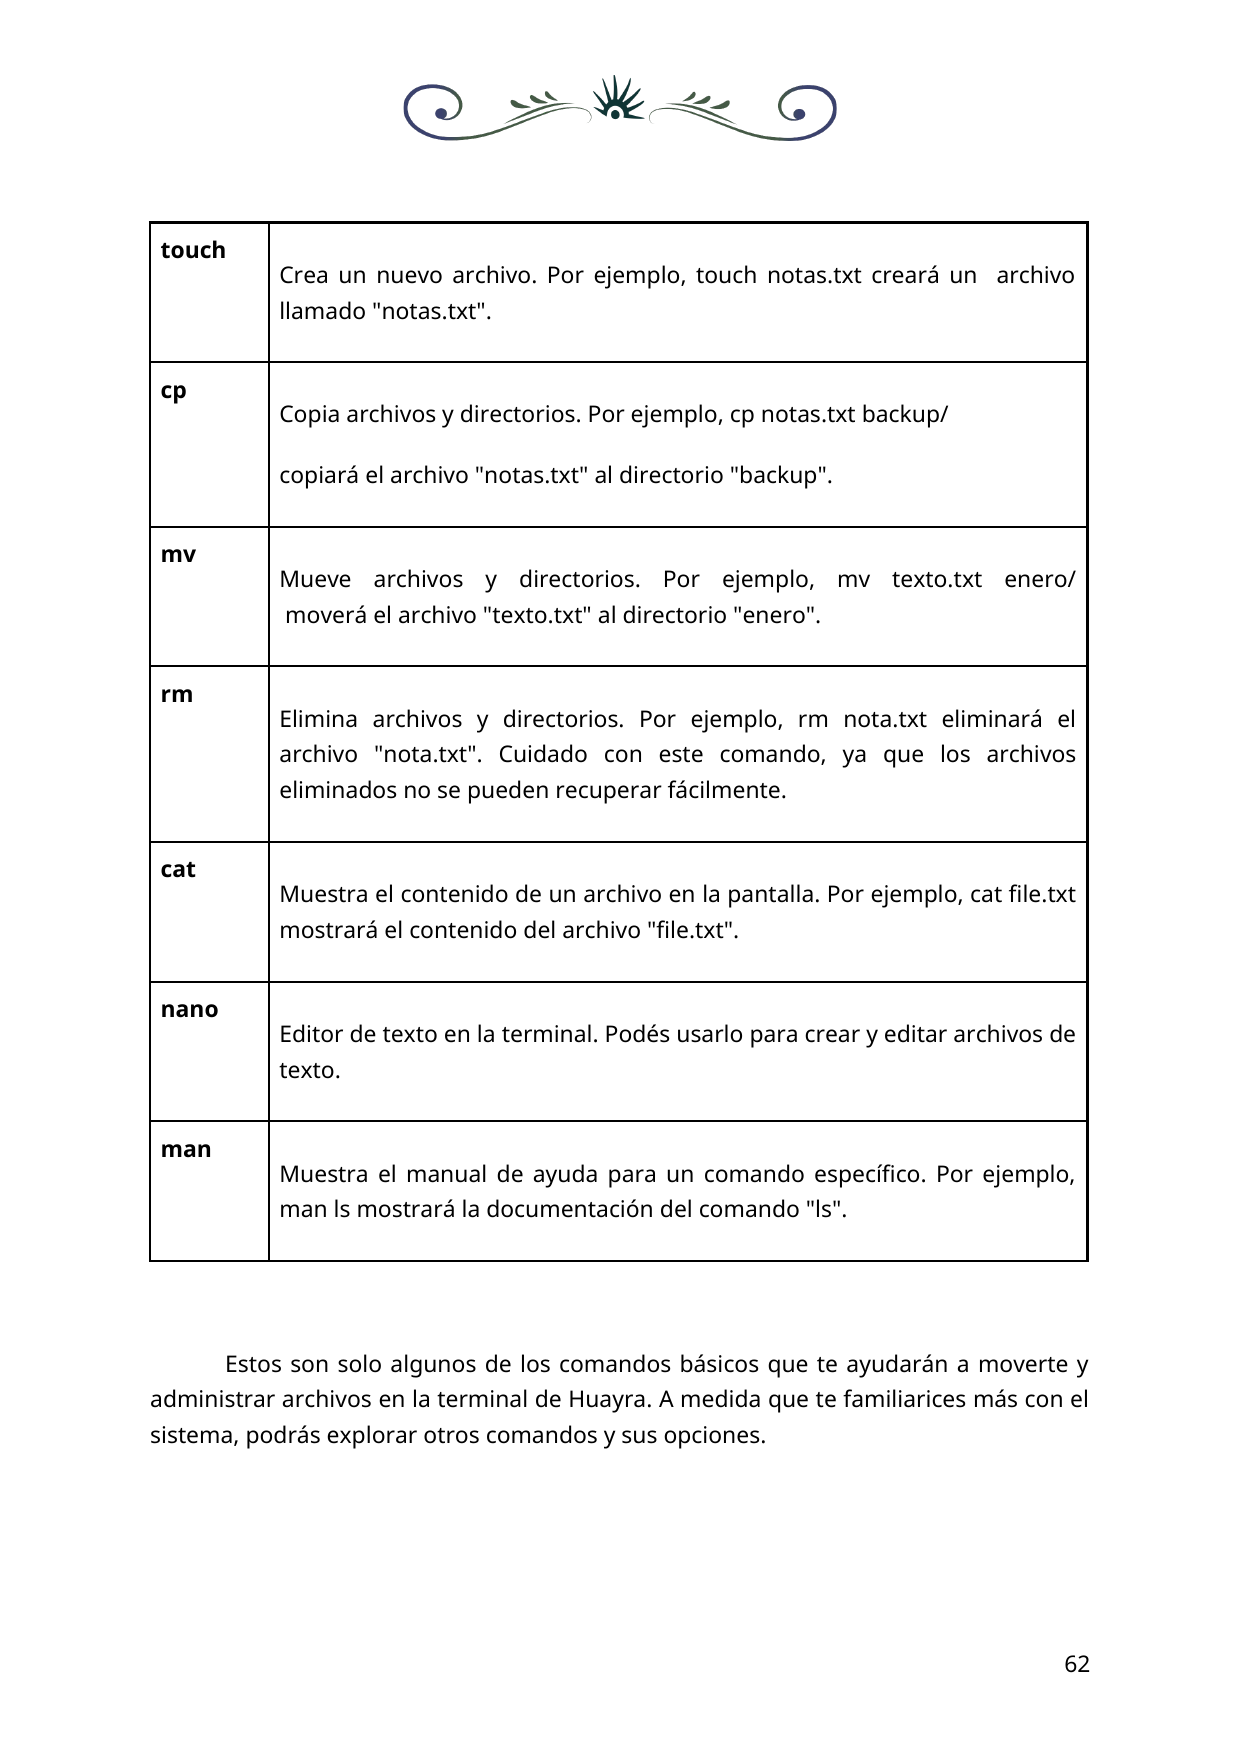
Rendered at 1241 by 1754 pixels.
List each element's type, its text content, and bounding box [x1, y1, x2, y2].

table_cell Elimina archivos y directorios. Por ejemplo, rm nota.txt eliminará el archivo "nota.txt". Cuidado con este comando, ya que los archivos eliminados no se pueden recuperar fácilmente. [270, 667, 1086, 841]
table_cell man [151, 1122, 268, 1260]
table_cell Muestra el contenido de un archivo en la pantalla. Por ejemplo, cat file.txt mostrará el contenido del archivo "file.txt". [270, 843, 1086, 981]
table_cell Crea un nuevo archivo. Por ejemplo, touch notas.txt creará un archivo llamado "notas.txt". [270, 224, 1086, 361]
table_cell touch [151, 224, 268, 361]
table_cell cat [151, 843, 268, 981]
table_cell Editor de texto en la terminal. Podés usarlo para crear y editar archivos de texto. [270, 983, 1086, 1120]
table_cell Muestra el manual de ayuda para un comando específico. Por ejemplo, man ls mostrará la documentación del comando "ls". [270, 1122, 1086, 1260]
table_cell rm [151, 667, 268, 841]
table_cell Mueve archivos y directorios. Por ejemplo, mv texto.txt enero/ moverá el archivo "texto.txt" al directorio "enero". [270, 528, 1086, 665]
text Estos son solo algunos de los comandos básicos que te ayudarán a moverte y administrar archivos en la terminal de Huayra. A medida que te familiarices más con el sistema, podrás explorar otros comandos y sus opciones. [150, 1347, 1090, 1451]
table_cell nano [151, 983, 268, 1120]
picture [403, 75, 837, 141]
table_cell cp [151, 363, 268, 526]
table_cell mv [151, 528, 268, 665]
table_cell Copia archivos y directorios. Por ejemplo, cp notas.txt backup/ copiará el archivo "notas.txt" al directorio "backup". [270, 363, 1086, 526]
